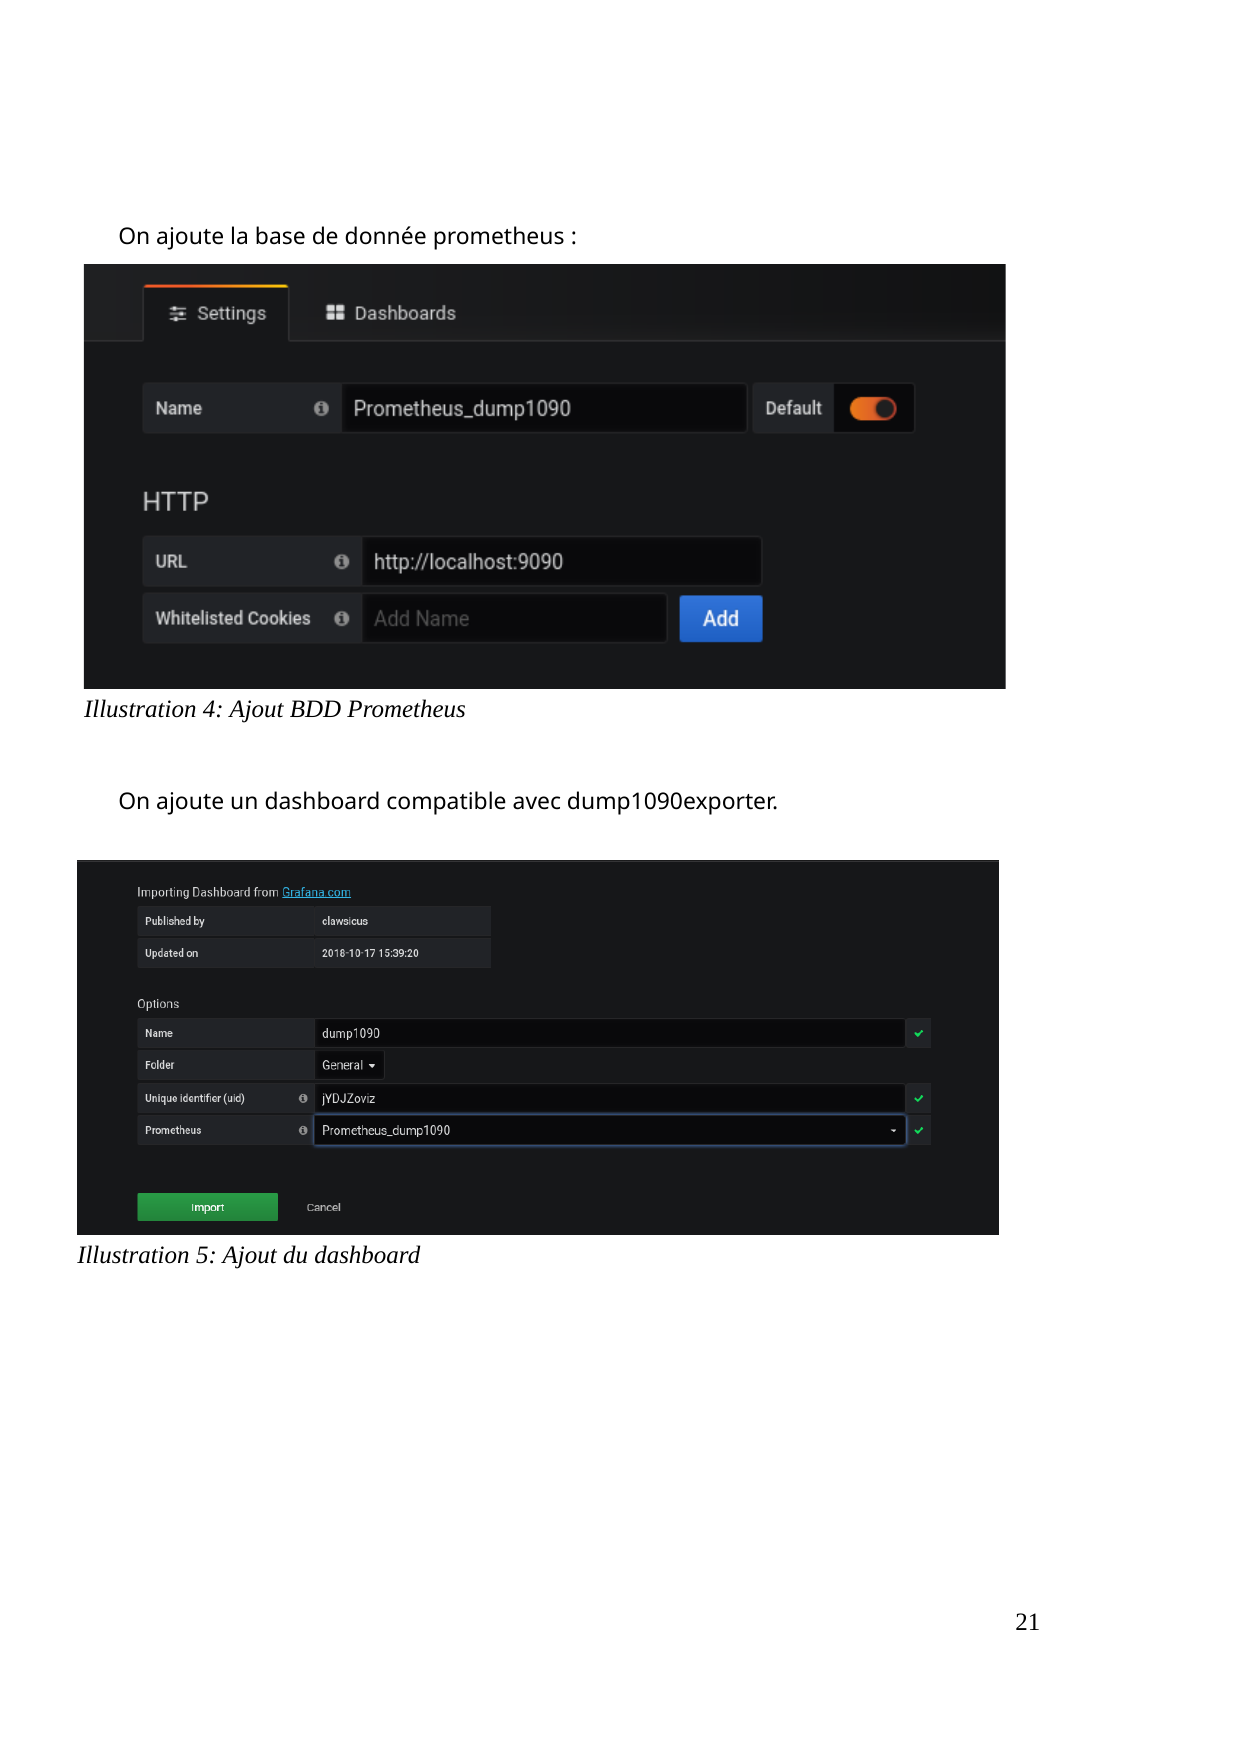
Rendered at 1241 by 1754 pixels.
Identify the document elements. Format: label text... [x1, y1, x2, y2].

text On ajoute un dashboard compatible avec dump1090exporter. [118, 785, 1040, 816]
picture [83, 264, 1006, 689]
text Illustration 5: Ajout du dashboard [77, 860, 1081, 1268]
text Illustration 4: Ajout BDD Prometheus [84, 264, 1074, 723]
picture [77, 860, 999, 1235]
text On ajoute la base de donnée prometheus : [118, 220, 1040, 252]
